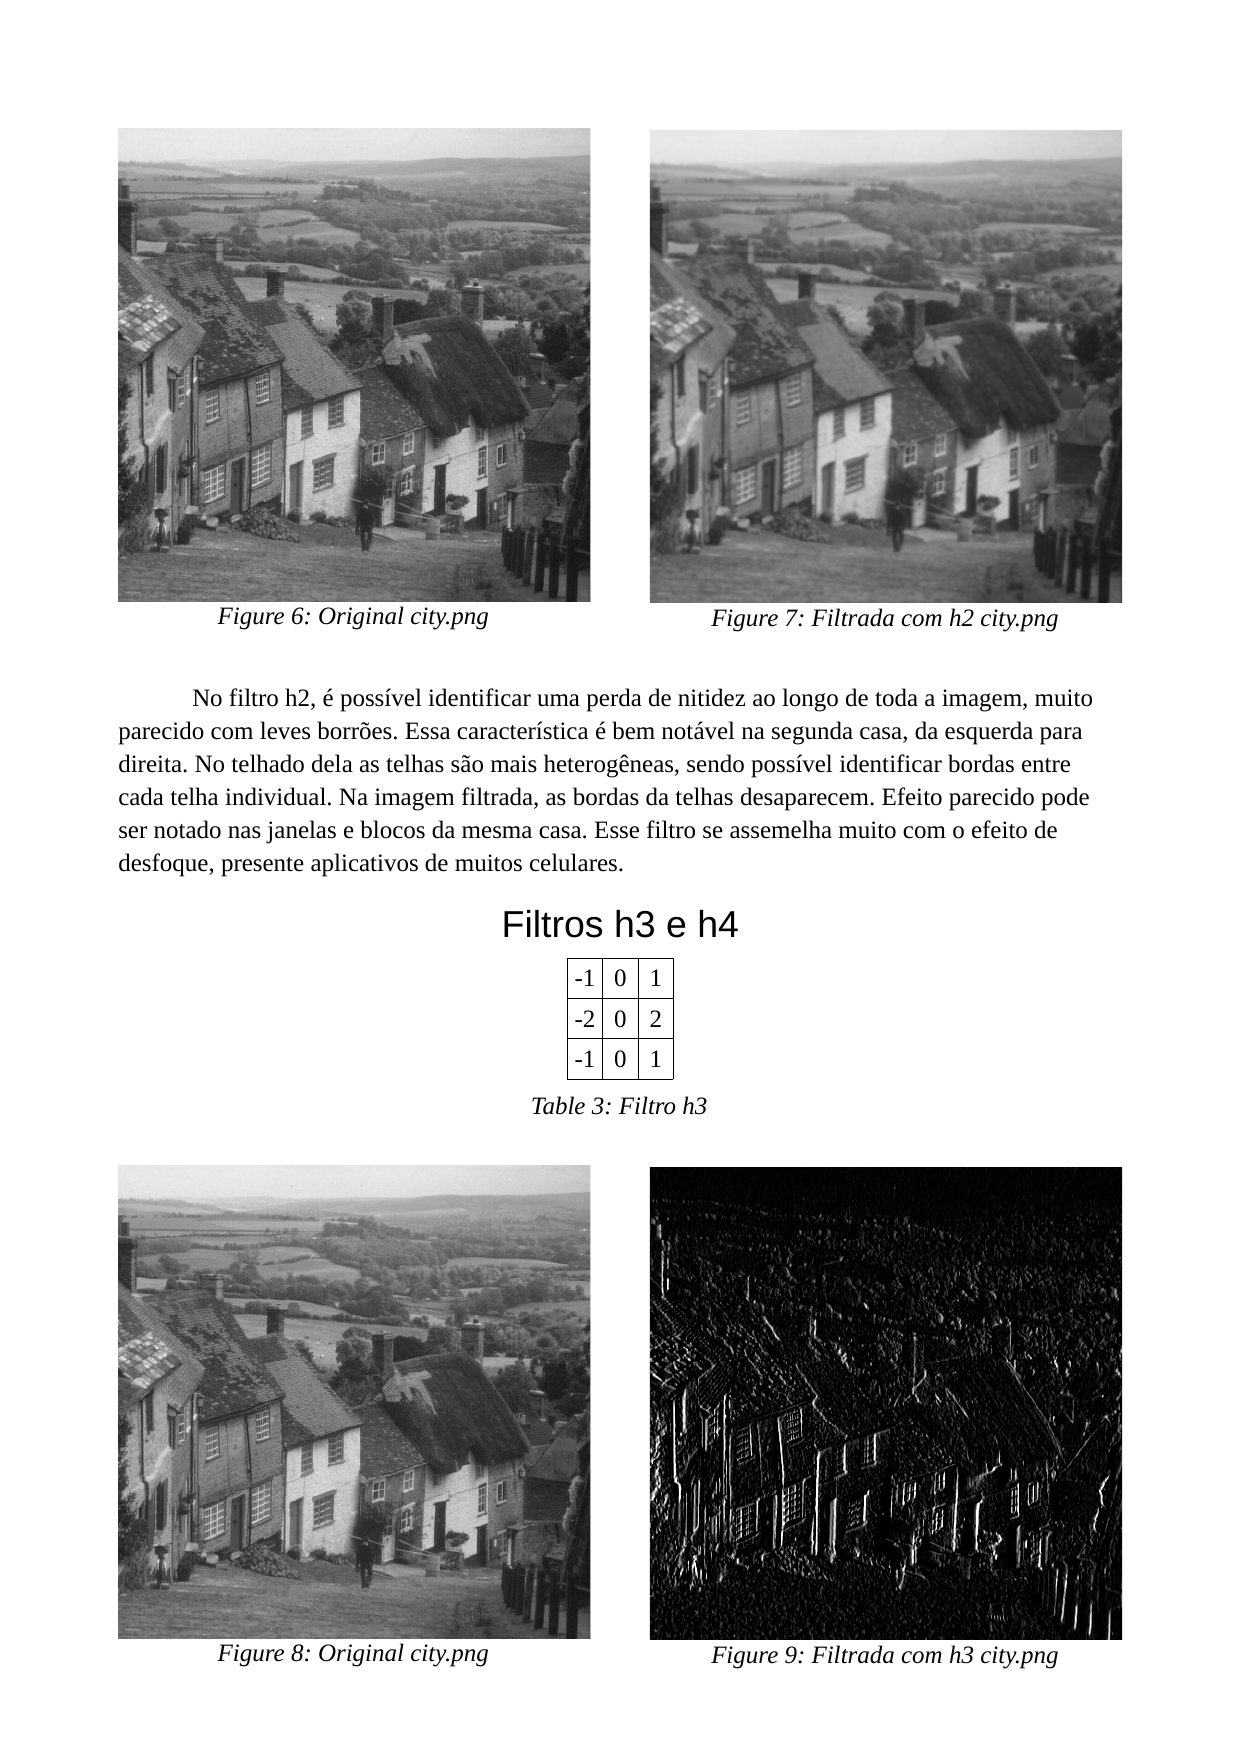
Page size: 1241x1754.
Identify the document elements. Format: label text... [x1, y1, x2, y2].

text Figure 8: Original city.png [118, 1639, 591, 1667]
table_cell -2 [568, 999, 602, 1038]
table_cell -1 [568, 1039, 602, 1078]
subtitle Filtros h3 e h4 [118, 902, 1122, 945]
table_cell 0 [603, 999, 638, 1038]
table_cell 1 [639, 1039, 673, 1078]
picture [118, 128, 591, 602]
text Figure 9: Filtrada com h3 city.png [650, 1640, 1122, 1669]
picture [649, 130, 1123, 603]
picture [649, 1167, 1123, 1640]
text Figure 6: Original city.png [118, 602, 591, 630]
text No filtro h2, é possível identificar uma perda de nitidez ao longo de toda a imagem, muito parecido com leves borrões. Essa característica é bem notável na segunda casa, da esquerda para direita. No telhado dela as telhas são mais heterogêneas, sendo possível identificar bordas entre cada telha individual. Na imagem filtrada, as bordas da telhas desaparecem. Efeito parecido pode ser notado nas janelas e blocos da mesma casa. Esse filtro se assemelha muito com o efeito de desfoque, presente aplicativos de muitos celulares. [118, 683, 1122, 877]
picture [118, 1165, 591, 1639]
table_header -1 [568, 959, 602, 998]
text Figure 7: Filtrada com h2 city.png [650, 603, 1122, 632]
table_cell 0 [603, 1039, 638, 1078]
table_cell 2 [639, 999, 673, 1038]
table_header 1 [639, 959, 673, 998]
text Table 3: Filtro h3 [118, 1091, 1122, 1120]
table_header 0 [603, 959, 638, 998]
